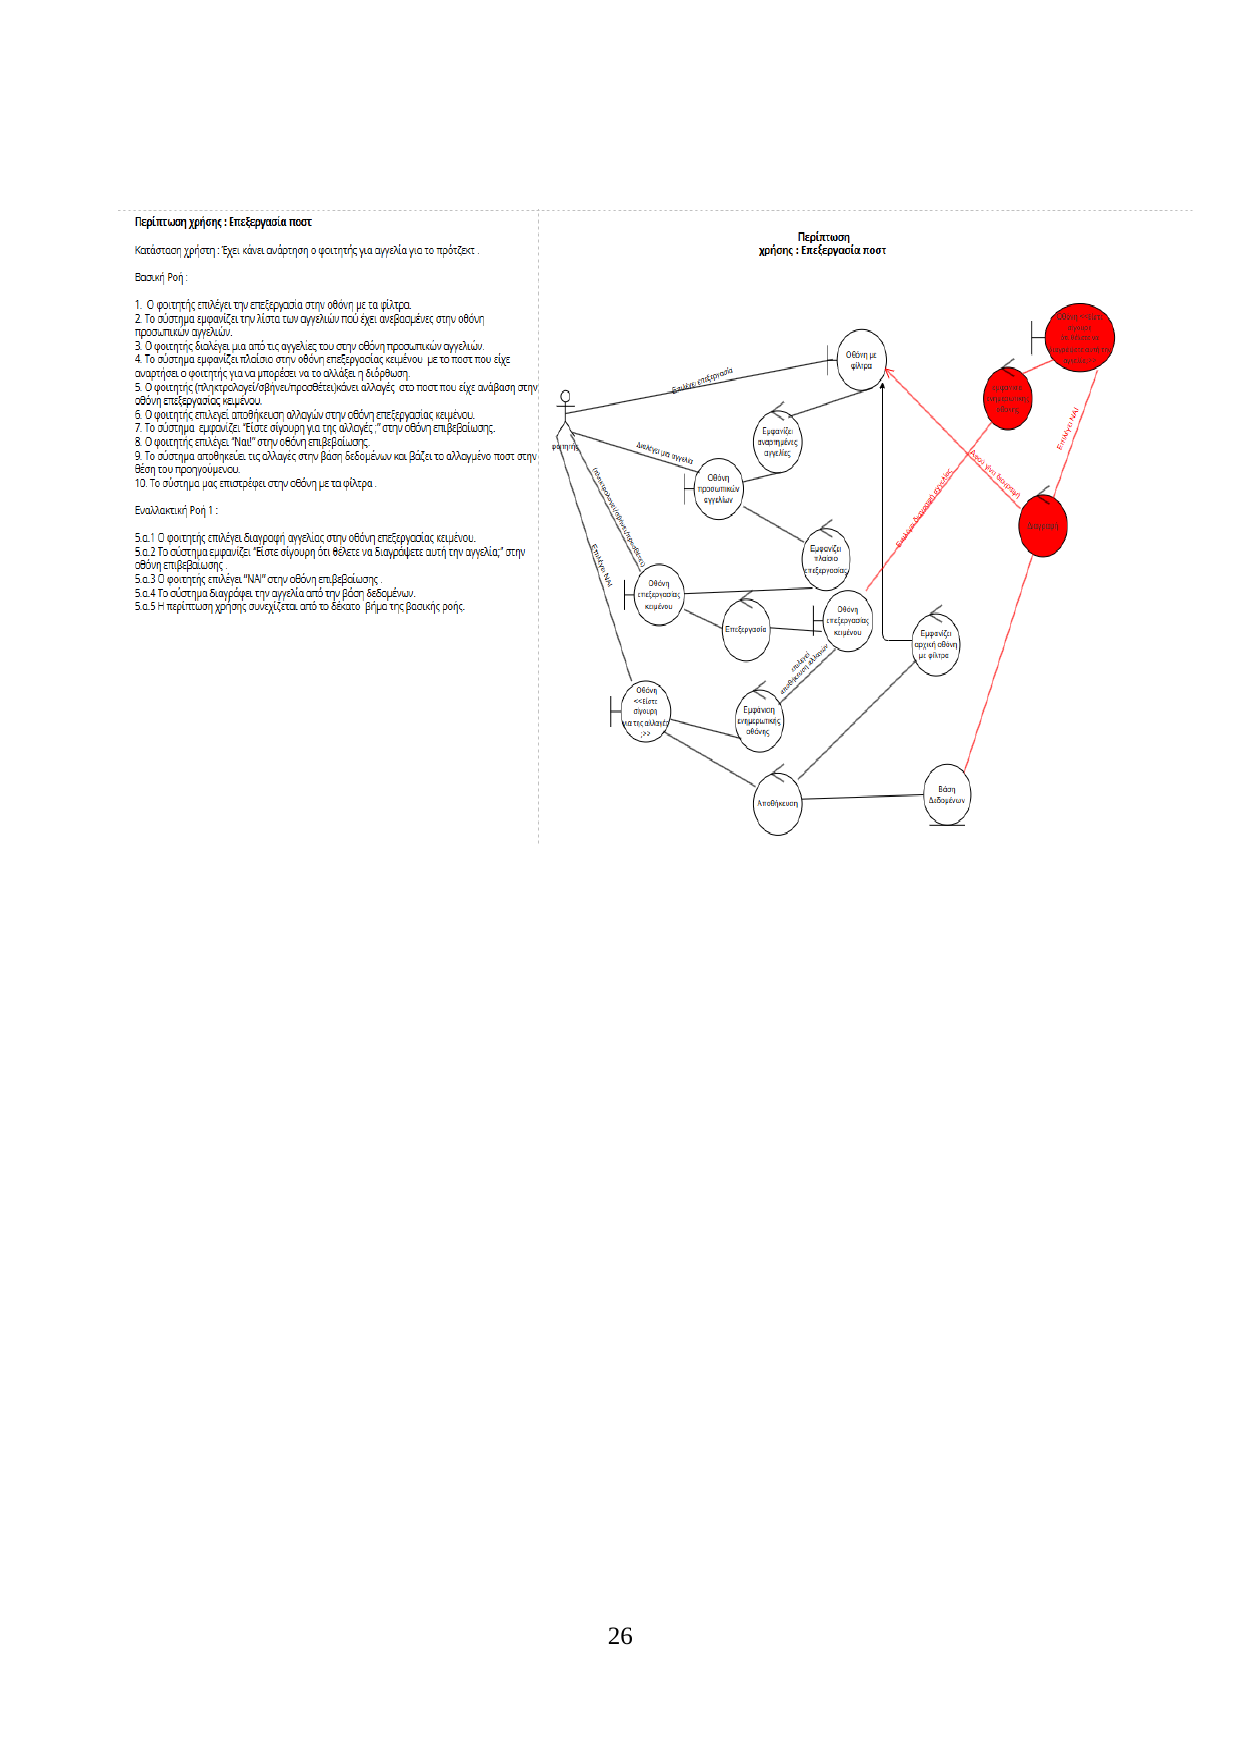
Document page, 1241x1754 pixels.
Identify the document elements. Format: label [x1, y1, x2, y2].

picture [118, 209, 1193, 846]
